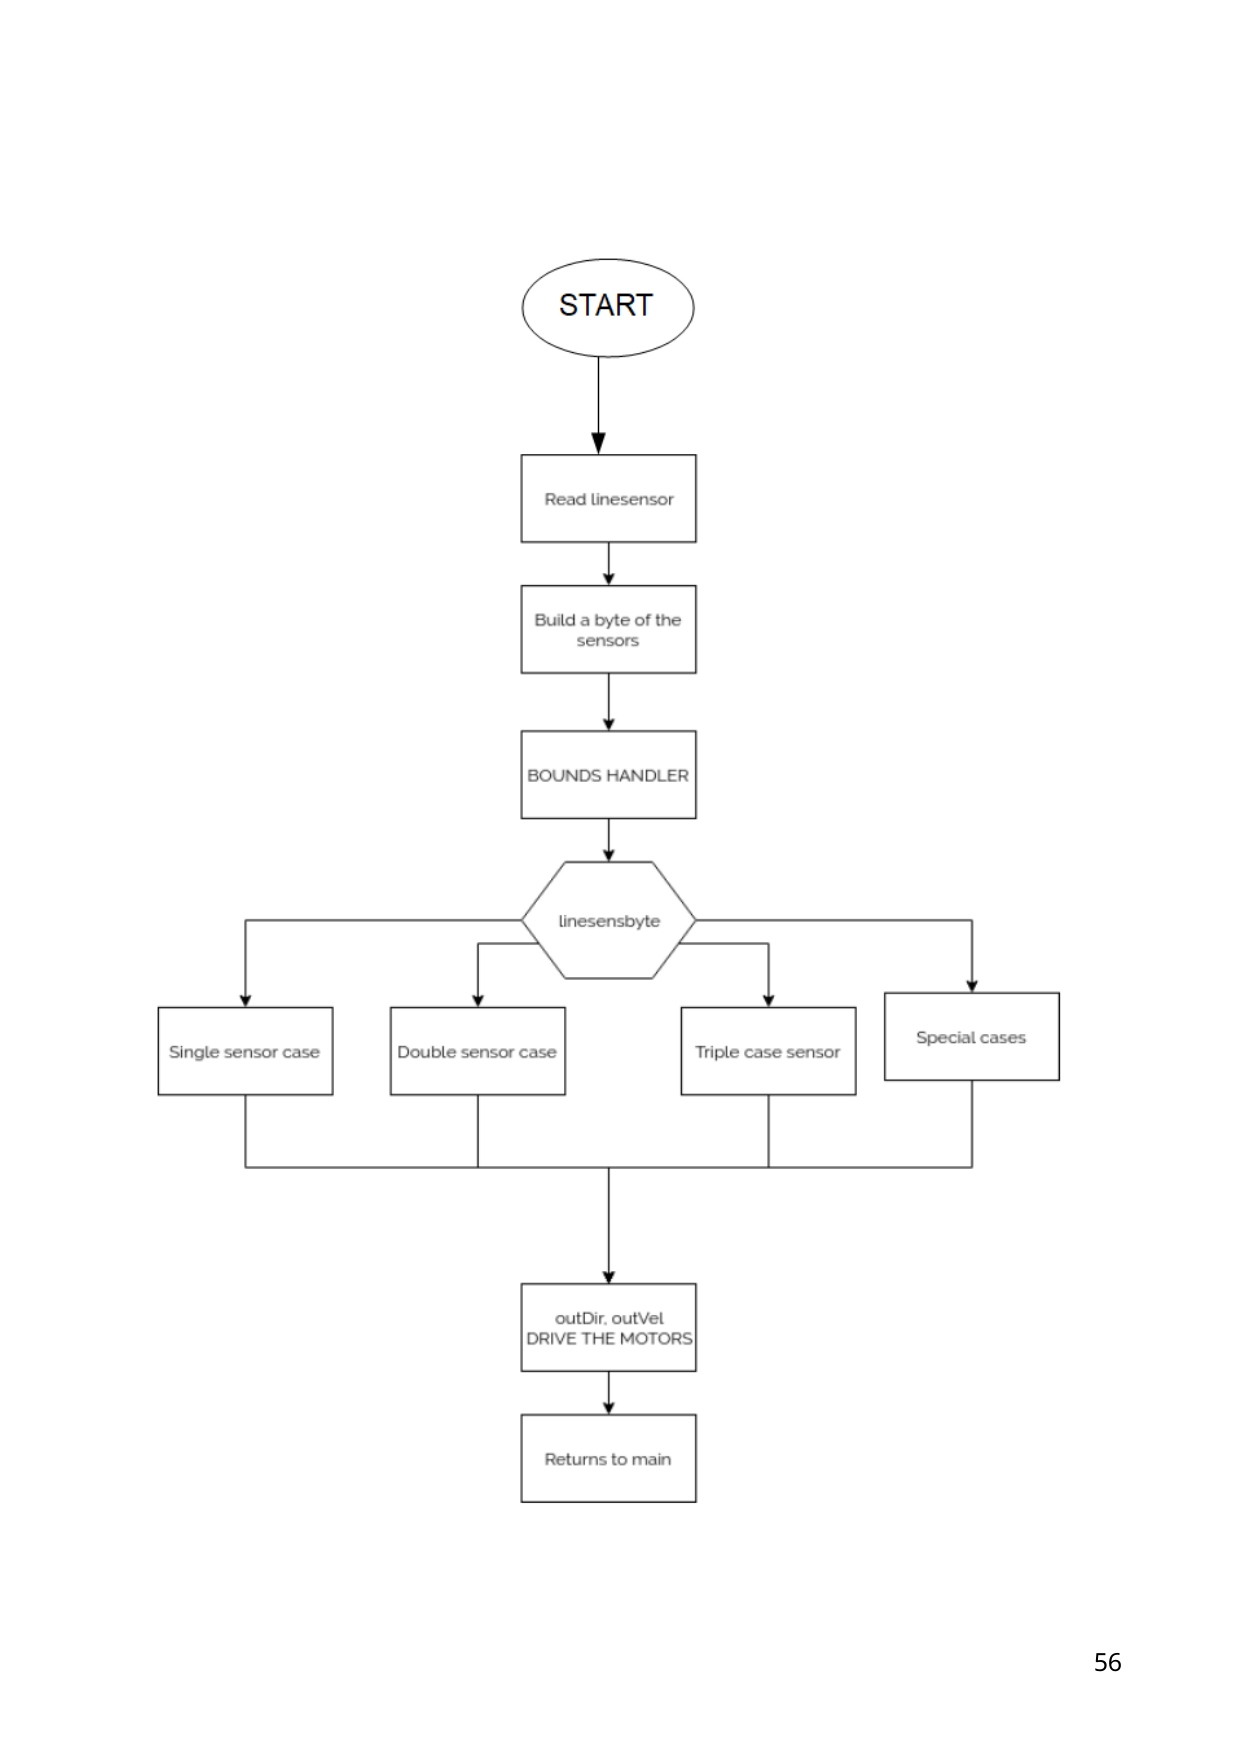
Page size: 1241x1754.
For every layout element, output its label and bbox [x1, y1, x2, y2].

picture [106, 185, 1134, 1639]
